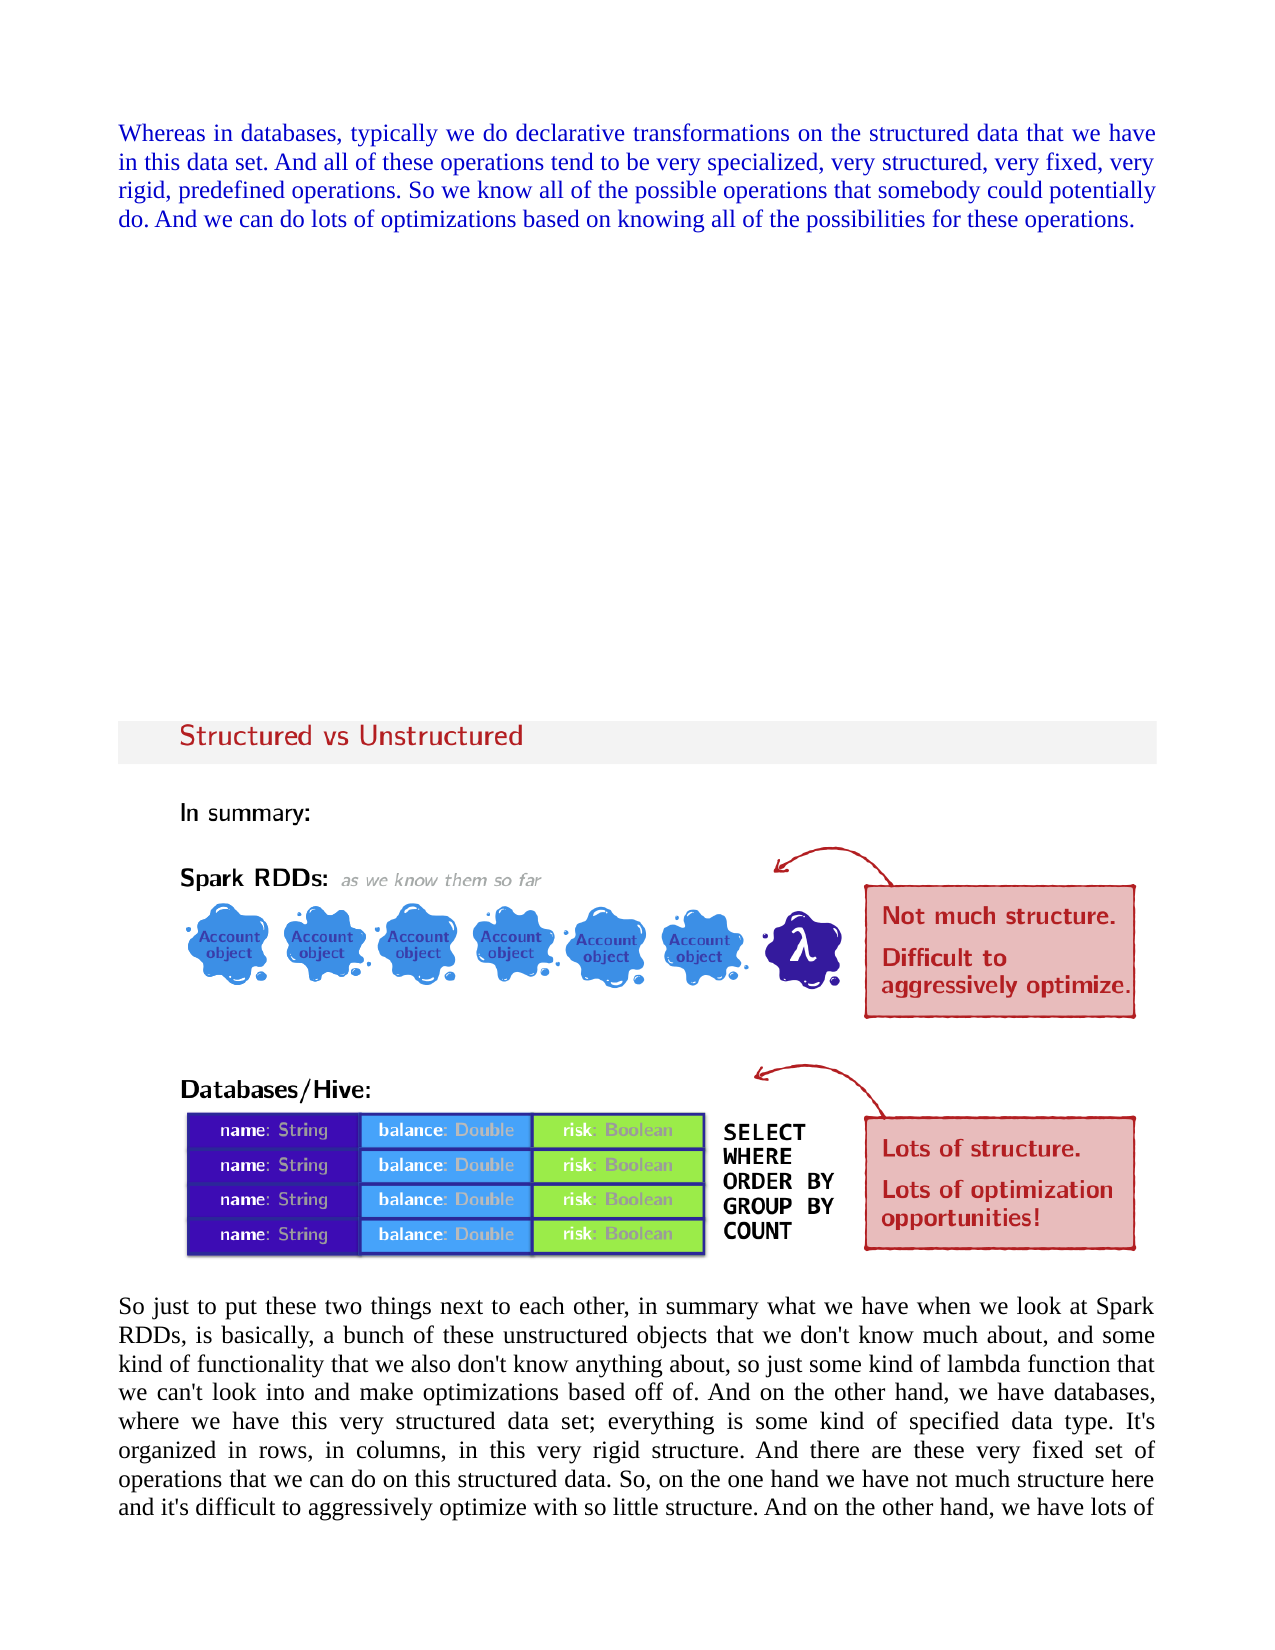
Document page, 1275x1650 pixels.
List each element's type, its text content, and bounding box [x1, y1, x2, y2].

text Whereas in databases, typically we do declarative transformations on the structured data that we have in this data set. And all of these operations tend to be very specialized, very structured, very fixed, very rigid, predefined operations. So we know all of the possible operations that somebody could potentially do. And we can do lots of optimizations based on knowing all of the possibilities for these operations. [118, 118, 1157, 233]
picture [118, 721, 1157, 1263]
text So just to put these two things next to each other, in summary what we have when we look at Spark RDDs, is basically, a bunch of these unstructured objects that we don't know much about, and some kind of functionality that we also don't know anything about, so just some kind of lambda function that we can't look into and make optimizations based off of. And on the other hand, we have databases, where we have this very structured data set; everything is some kind of specified data type. It's organized in rows, in columns, in this very rigid structure. And there are these very fixed set of operations that we can do on this structured data. So, on the one hand we have not much structure here and it's difficult to aggressively optimize with so little structure. And on the other hand, we have lots of [118, 1291, 1157, 1521]
